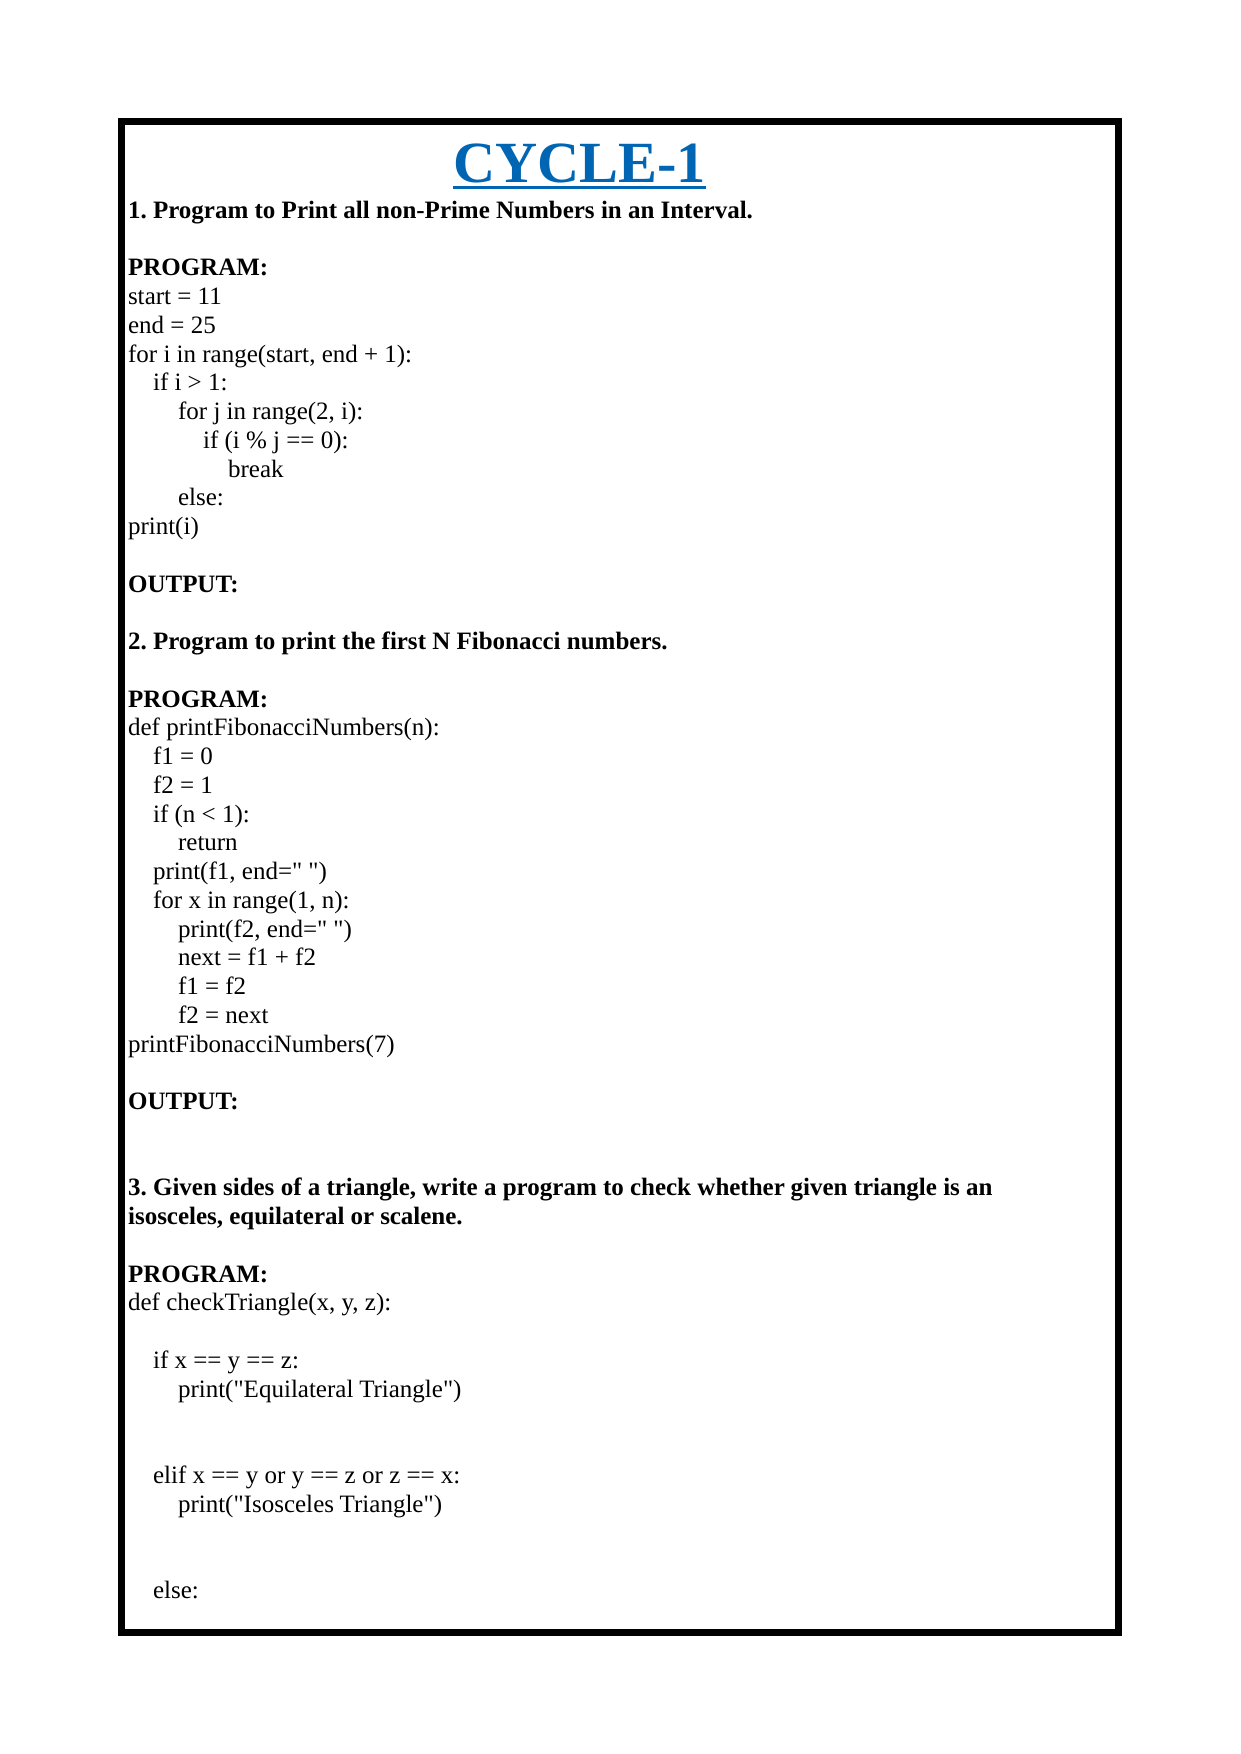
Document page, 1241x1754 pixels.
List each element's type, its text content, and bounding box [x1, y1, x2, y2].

text for x in range(1, n): [128, 885, 1112, 914]
text print(i) [128, 511, 1112, 540]
text CYCLE-1 [128, 128, 1112, 195]
text print(f1, end=" ") [128, 856, 1112, 885]
text PROGRAM: [128, 252, 1112, 281]
text start = 11 [128, 281, 1112, 310]
text if (n < 1): [128, 799, 1112, 827]
text if (i % j == 0): [128, 425, 1112, 454]
text else: [128, 482, 1112, 511]
text f2 = next [128, 1000, 1112, 1029]
text 2. Program to print the first N Fibonacci numbers. [128, 626, 1112, 655]
text if i > 1: [128, 367, 1112, 396]
text OUTPUT: [128, 569, 1112, 597]
text OUTPUT: [128, 1086, 1112, 1115]
text for j in range(2, i): [128, 396, 1112, 425]
text f1 = 0 [128, 741, 1112, 770]
text for i in range(start, end + 1): [128, 339, 1112, 367]
text PROGRAM: [128, 1259, 1112, 1287]
text def checkTriangle(x, y, z): [128, 1287, 1112, 1316]
text next = f1 + f2 [128, 942, 1112, 971]
text else: [128, 1575, 1112, 1604]
text print(f2, end=" ") [128, 914, 1112, 942]
text f1 = f2 [128, 971, 1112, 1000]
text PROGRAM: [128, 684, 1112, 712]
text return [128, 827, 1112, 856]
text print("Isosceles Triangle") [128, 1489, 1112, 1517]
text 1. Program to Print all non-Prime Numbers in an Interval. [128, 195, 1112, 224]
text isosceles, equilateral or scalene. [128, 1201, 1112, 1230]
text elif x == y or y == z or z == x: [128, 1460, 1112, 1489]
text printFibonacciNumbers(7) [128, 1029, 1112, 1057]
text print("Equilateral Triangle") [128, 1374, 1112, 1402]
text f2 = 1 [128, 770, 1112, 799]
text 3. Given sides of a triangle, write a program to check whether given triangle is an [128, 1172, 1112, 1201]
text end = 25 [128, 310, 1112, 339]
text if x == y == z: [128, 1345, 1112, 1374]
text def printFibonacciNumbers(n): [128, 712, 1112, 741]
text break [128, 454, 1112, 482]
